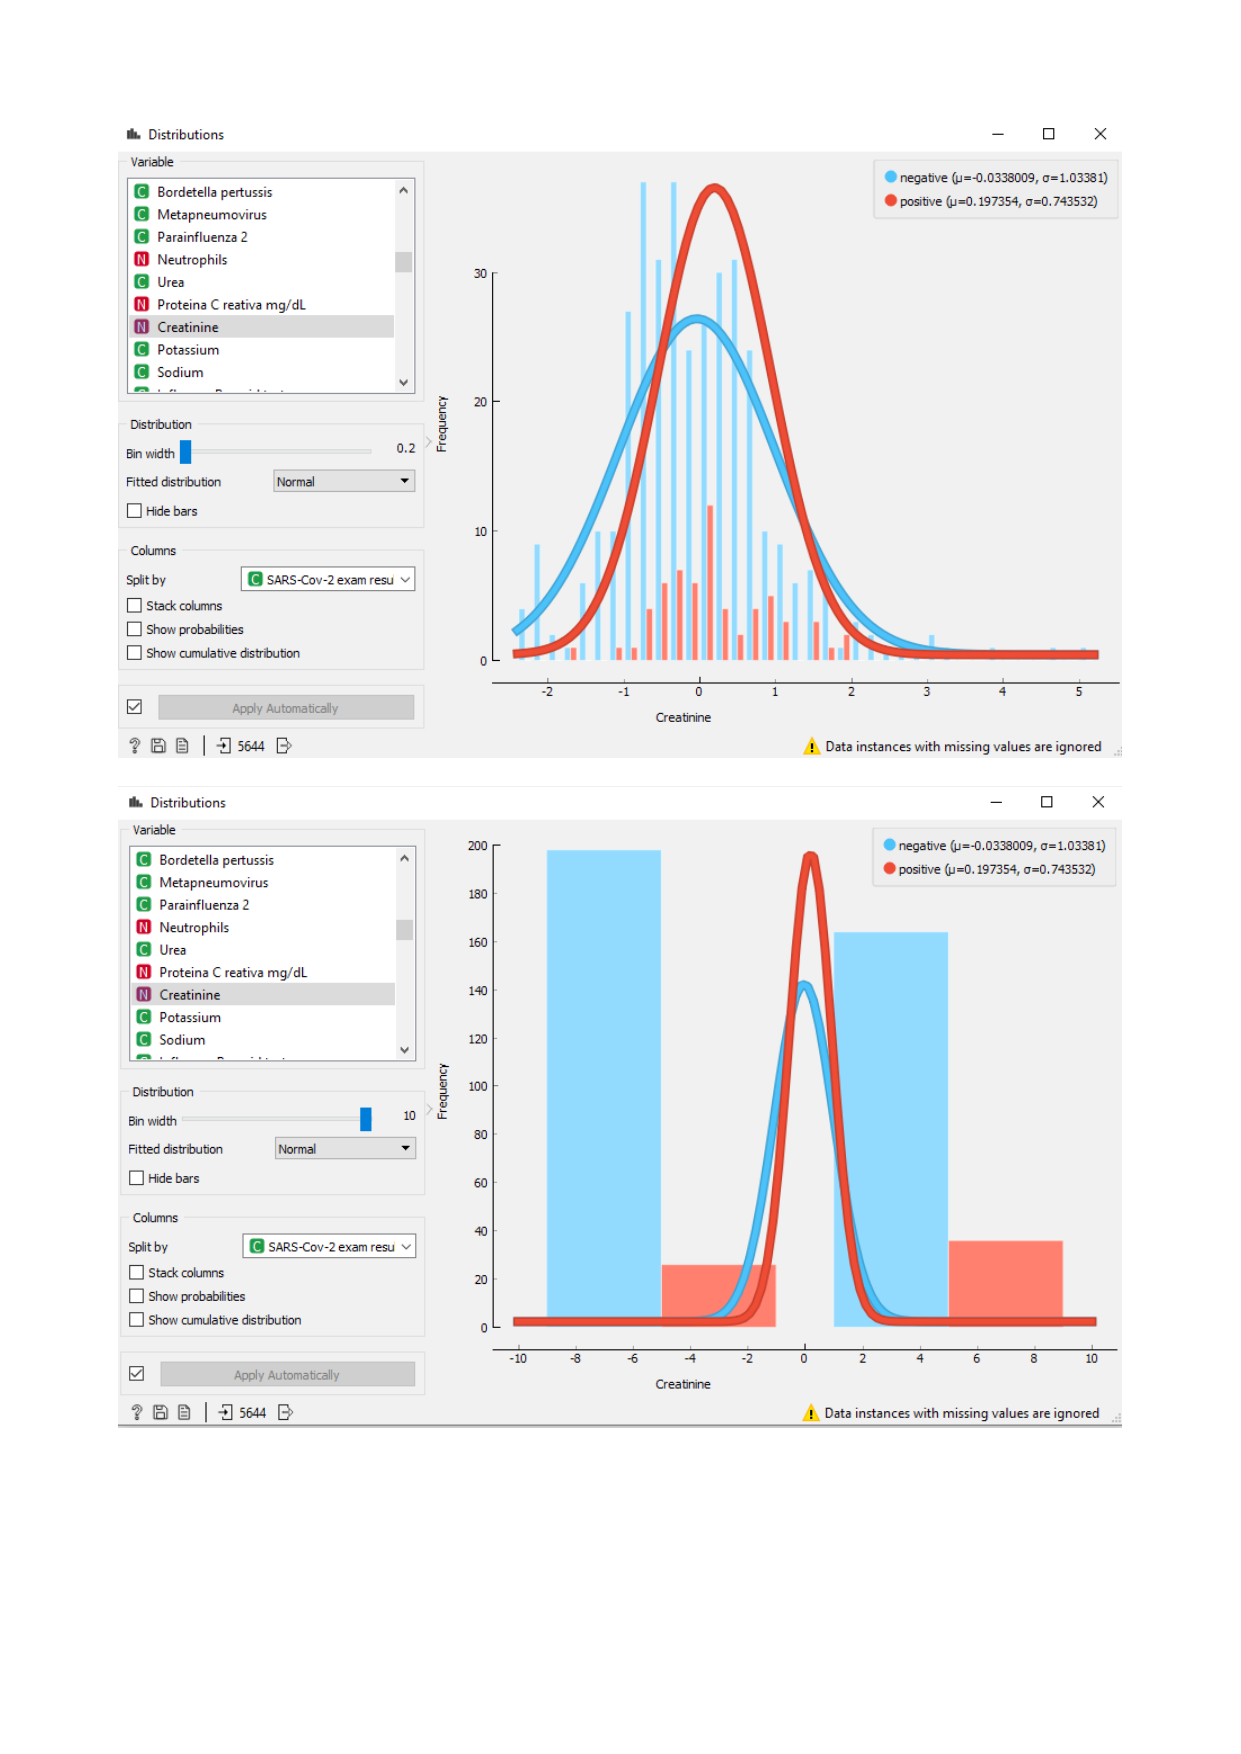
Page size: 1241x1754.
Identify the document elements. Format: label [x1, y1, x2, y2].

picture [118, 786, 1122, 1428]
picture [118, 118, 1122, 758]
